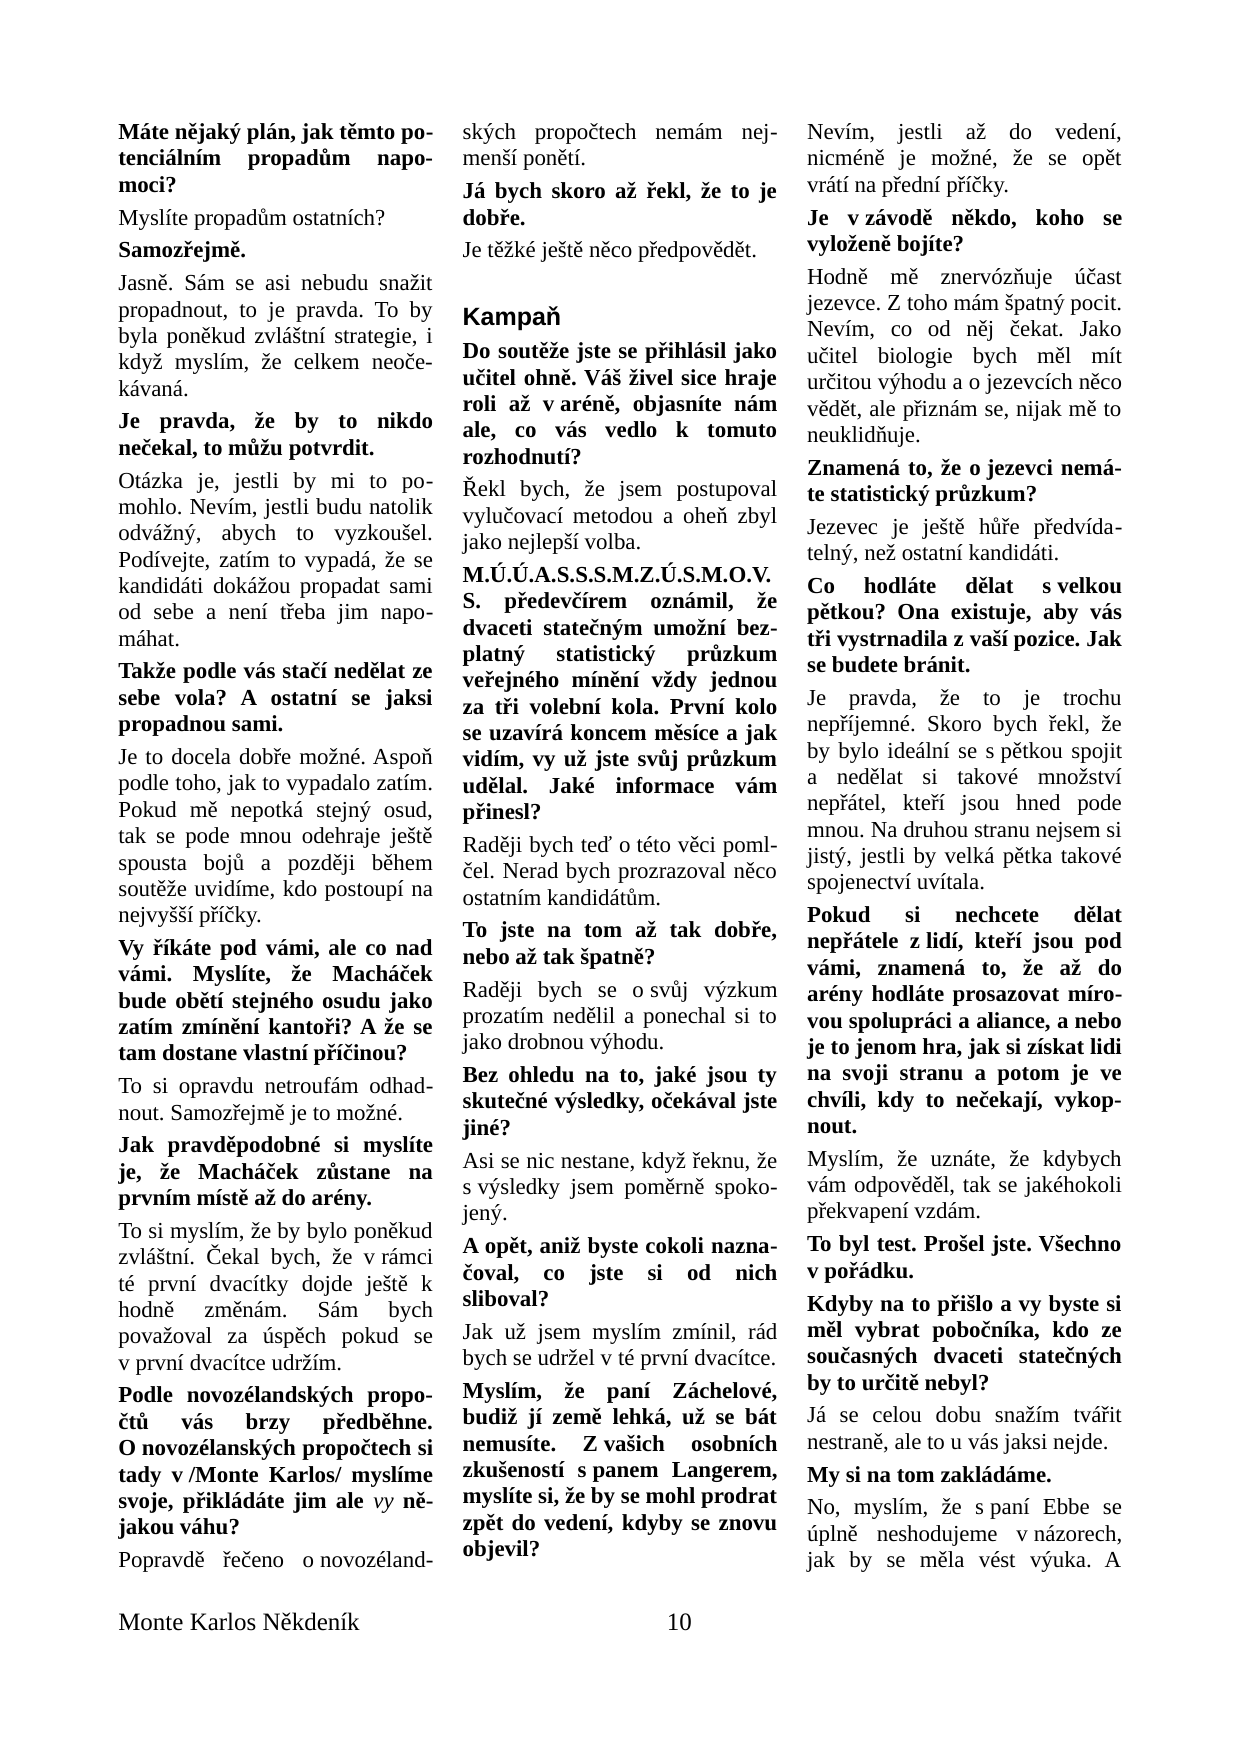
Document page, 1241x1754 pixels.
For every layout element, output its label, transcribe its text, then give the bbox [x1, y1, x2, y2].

text To si opravdu netroufám odhad­nout. Samozřejmě je to možné. [118, 1072, 433, 1125]
subtitle Kampaň [462, 302, 777, 331]
text Pokud si nechcete dělat nepřátele z lidí, kteří jsou pod vámi, znamená to, že až do arény hodláte prosazovat míro­vou spolupráci a aliance, a nebo je to jenom hra, jak si získat lidi na svoji stranu a potom je ve chvíli, kdy to nečekají, vykop-nout. [807, 901, 1122, 1138]
text Raději bych teď o této věci poml­čel. Nerad bych prozrazoval něco ostatním kandidátům. [462, 831, 777, 910]
text Bez ohledu na to, jaké jsou ty skutečné výsledky, očekával jste jiné? [462, 1061, 777, 1140]
text Otázka je, jestli by mi to po­mohlo. Nevím, jestli budu natolik odvážný, abych to vyzkoušel. Podívejte, zatím to vypadá, že se kandidáti dokážou propadat sami od sebe a není třeba jim napo­máhat. [118, 467, 433, 651]
text Kdyby na to přišlo a vy byste si měl vybrat pobočníka, kdo ze současných dvaceti statečných by to určitě nebyl? [807, 1289, 1122, 1395]
text A opět, aniž byste cokoli nazna­čoval, co jste si od nich sliboval? [462, 1232, 777, 1311]
text Myslím, že paní Záchelové, budiž jí země lehká, už se bát nemusíte. Z vašich osobních zkušeností s panem Langerem, myslíte si, že by se mohl prodrat zpět do vedení, kdyby se znovu objevil? [462, 1377, 777, 1561]
text Nevím, jestli až do vedení, nicméně je možné, že se opět vrátí na přední příčky. [807, 118, 1122, 197]
text Myslím, že uznáte, že kdybych vám odpověděl, tak se jakéhokoli překvapení vzdám. [807, 1145, 1122, 1224]
text Jak už jsem myslím zmínil, rád bych se udržel v té první dvacítce. [462, 1318, 777, 1371]
text Podle novozélandských propo-čtů vás brzy předběhne. O novozélanských propočtech si tady v /Monte Karlos/ myslíme svoje, přikládáte jim ale vy ně­jakou váhu? [118, 1382, 433, 1540]
text Vy říkáte pod vámi, ale co nad vámi. Myslíte, že Macháček bude obětí stejného osudu jako zatím zmínění kantoři? A že se tam dostane vlastní příčinou? [118, 934, 433, 1066]
text Co hodláte dělat s velkou pětkou? Ona existuje, aby vás tři vystrnadila z vaší pozice. Jak se budete bránit. [807, 572, 1122, 677]
text Jak pravděpodobné si myslíte je, že Macháček zůstane na prvním místě až do arény. [118, 1131, 433, 1211]
text Myslíte propadům ostatních? [118, 204, 433, 230]
text Jasně. Sám se asi nebudu snažit propadnout, to je pravda. To by byla poněkud zvláštní strategie, i když myslím, že celkem neoče-kávaná. [118, 269, 433, 401]
text Hodně mě znervózňuje účast jezevce. Z toho mám špatný pocit. Nevím, co od něj čekat. Jako učitel biologie bych měl mít určitou výhodu a o jezevcích něco vědět, ale přiznám se, nijak mě to neuklidňuje. [807, 263, 1122, 447]
text Je těžké ještě něco předpovědět. [462, 236, 777, 263]
text Raději bych se o svůj výzkum prozatím nedělil a ponechal si to jako drobnou výhodu. [462, 976, 777, 1055]
text To si myslím, že by bylo poněkud zvláštní. Čekal bych, že v rámci té první dvacítky dojde ještě k hodně změnám. Sám bych považoval za úspěch pokud se v první dvacítce udržím. [118, 1217, 433, 1375]
text Samozřejmě. [118, 236, 433, 263]
text Řekl bych, že jsem postupoval vylučovací metodou a oheň zbyl jako nejlepší volba. [462, 476, 777, 554]
text ských propočtech nemám nej­menší ponětí. [462, 118, 777, 171]
text Znamená to, že o jezevci nemá-te statistický průzkum? [807, 454, 1122, 506]
text Je pravda, že by to nikdo nečekal, to můžu potvrdit. [118, 407, 433, 460]
text Já bych skoro až řekl, že to je dobře. [462, 177, 777, 230]
text Asi se nic nestane, když řeknu, že s výsledky jsem poměrně spoko­jený. [462, 1147, 777, 1226]
text Je pravda, že to je trochu nepříjemné. Skoro bych řekl, že by bylo ideální se s pětkou spojit a nedělat si takové množství nepřátel, kteří jsou hned pode mnou. Na druhou stranu nejsem si jistý, jestli by velká pětka takové spojenectví uvítala. [807, 684, 1122, 895]
text Máte nějaký plán, jak těmto po­tenciálním propadům napo- moci? [118, 118, 433, 197]
text No, myslím, že s paní Ebbe se úplně neshodujeme v názorech, jak by se měla vést výuka. A [807, 1493, 1122, 1572]
text Popravdě řečeno o novozéland­ [118, 1546, 433, 1572]
text Já se celou dobu snažím tvářit nestraně, ale to u vás jaksi nejde. [807, 1401, 1122, 1454]
text Je to docela dobře možné. Aspoň podle toho, jak to vypadalo zatím. Pokud mě nepotká stejný osud, tak se pode mnou odehraje ještě spousta bojů a později během soutěže uvidíme, kdo postoupí na nejvyšší příčky. [118, 743, 433, 928]
text Jezevec je ještě hůře předvída­telný, než ostatní kandidáti. [807, 513, 1122, 566]
text Do soutěže jste se přihlásil jako učitel ohně. Váš živel sice hraje roli až v aréně, objasníte nám ale, co vás vedlo k tomuto rozhodnutí? [462, 337, 777, 469]
text To byl test. Prošel jste. Všechno v pořádku. [807, 1230, 1122, 1283]
text Je v závodě někdo, koho se vyloženě bojíte? [807, 204, 1122, 256]
text To jste na tom až tak dobře, nebo až tak špatně? [462, 917, 777, 969]
text Takže podle vás stačí nedělat ze sebe vola? A ostatní se jaksi propadnou sami. [118, 658, 433, 737]
text My si na tom zakládáme. [807, 1461, 1122, 1487]
text M.Ú.Ú.A.S.S.S.M.Z.Ú.S.M.O.V.S. předevčírem oznámil, že dvaceti statečným umožní bez­platný statistický průzkum veřejného mínění vždy jednou za tři volební kola. První kolo se uzavírá koncem měsíce a jak vidím, vy už jste svůj průzkum udělal. Jaké informace vám přinesl? [462, 561, 777, 824]
